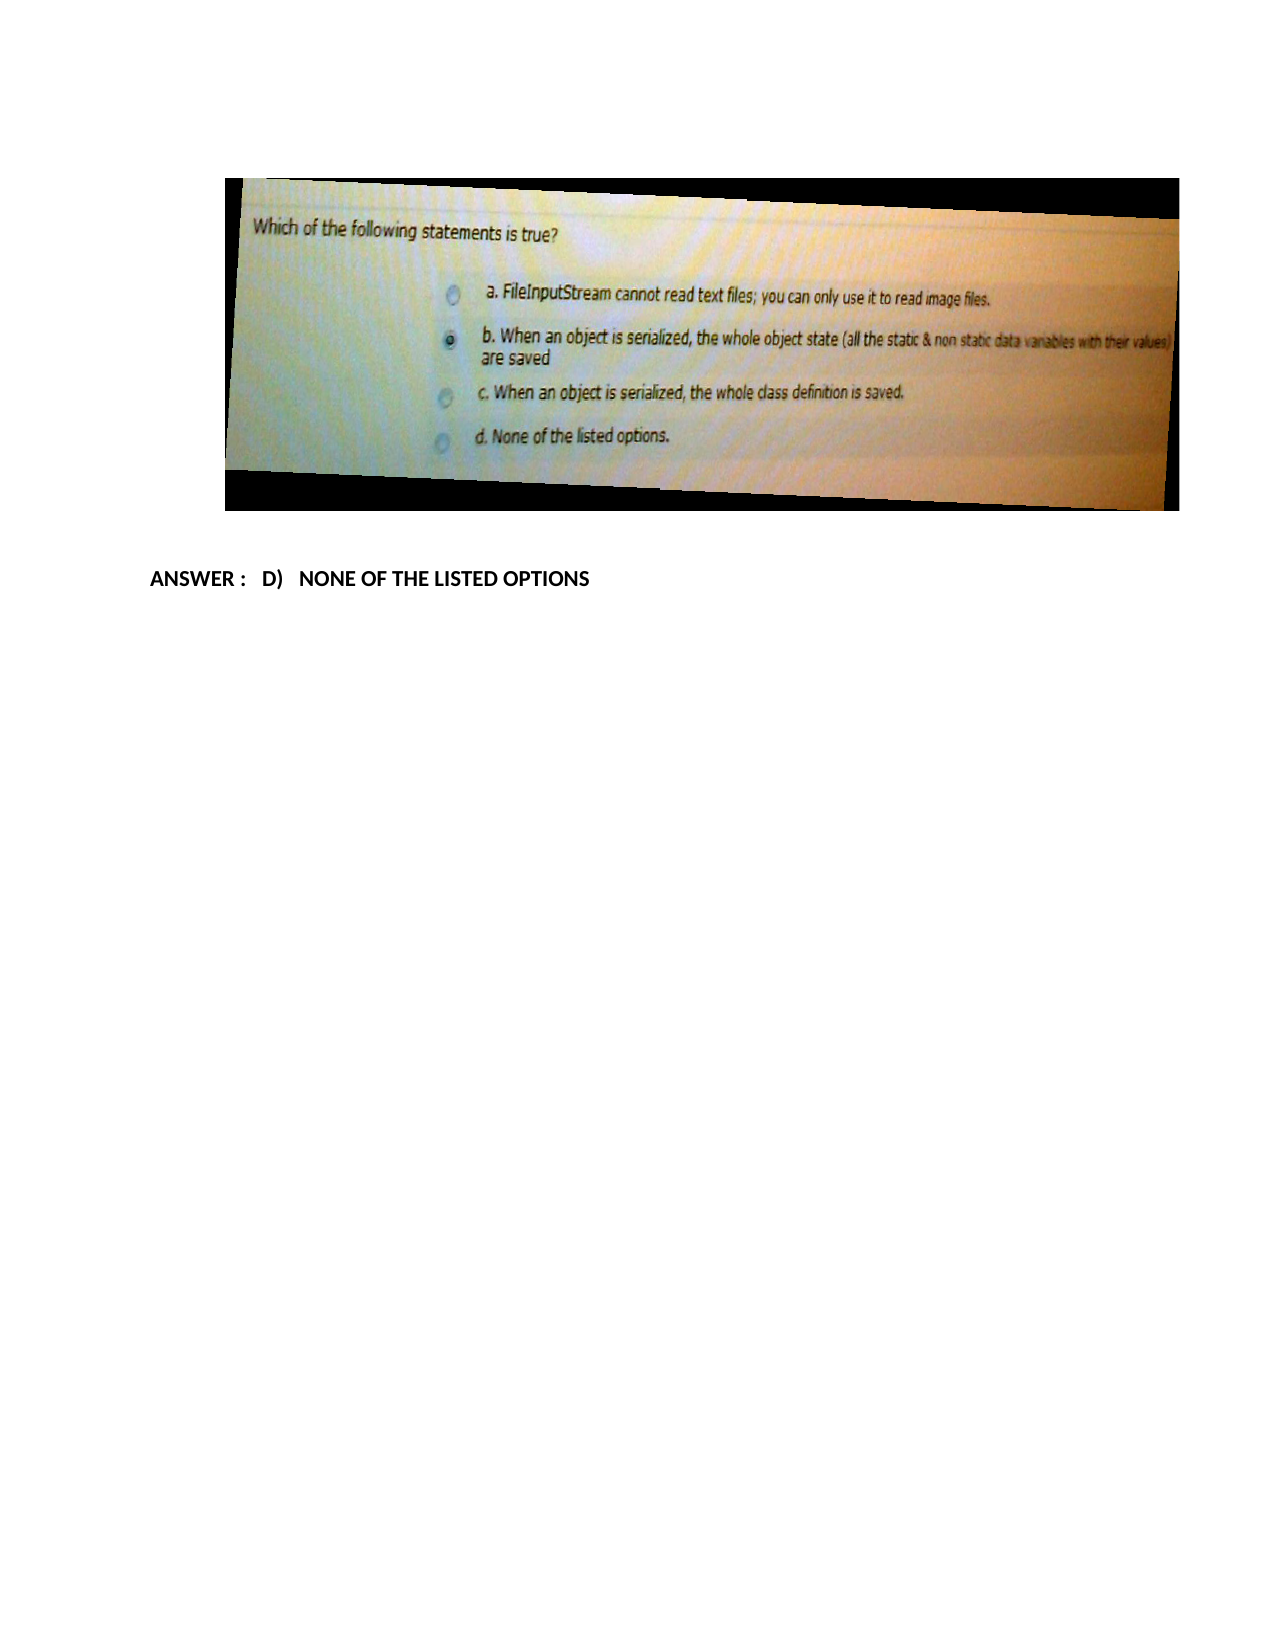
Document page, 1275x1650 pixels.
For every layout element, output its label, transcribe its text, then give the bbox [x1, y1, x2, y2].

text ANSWER : D) NONE OF THE LISTED OPTIONS [150, 564, 1125, 592]
